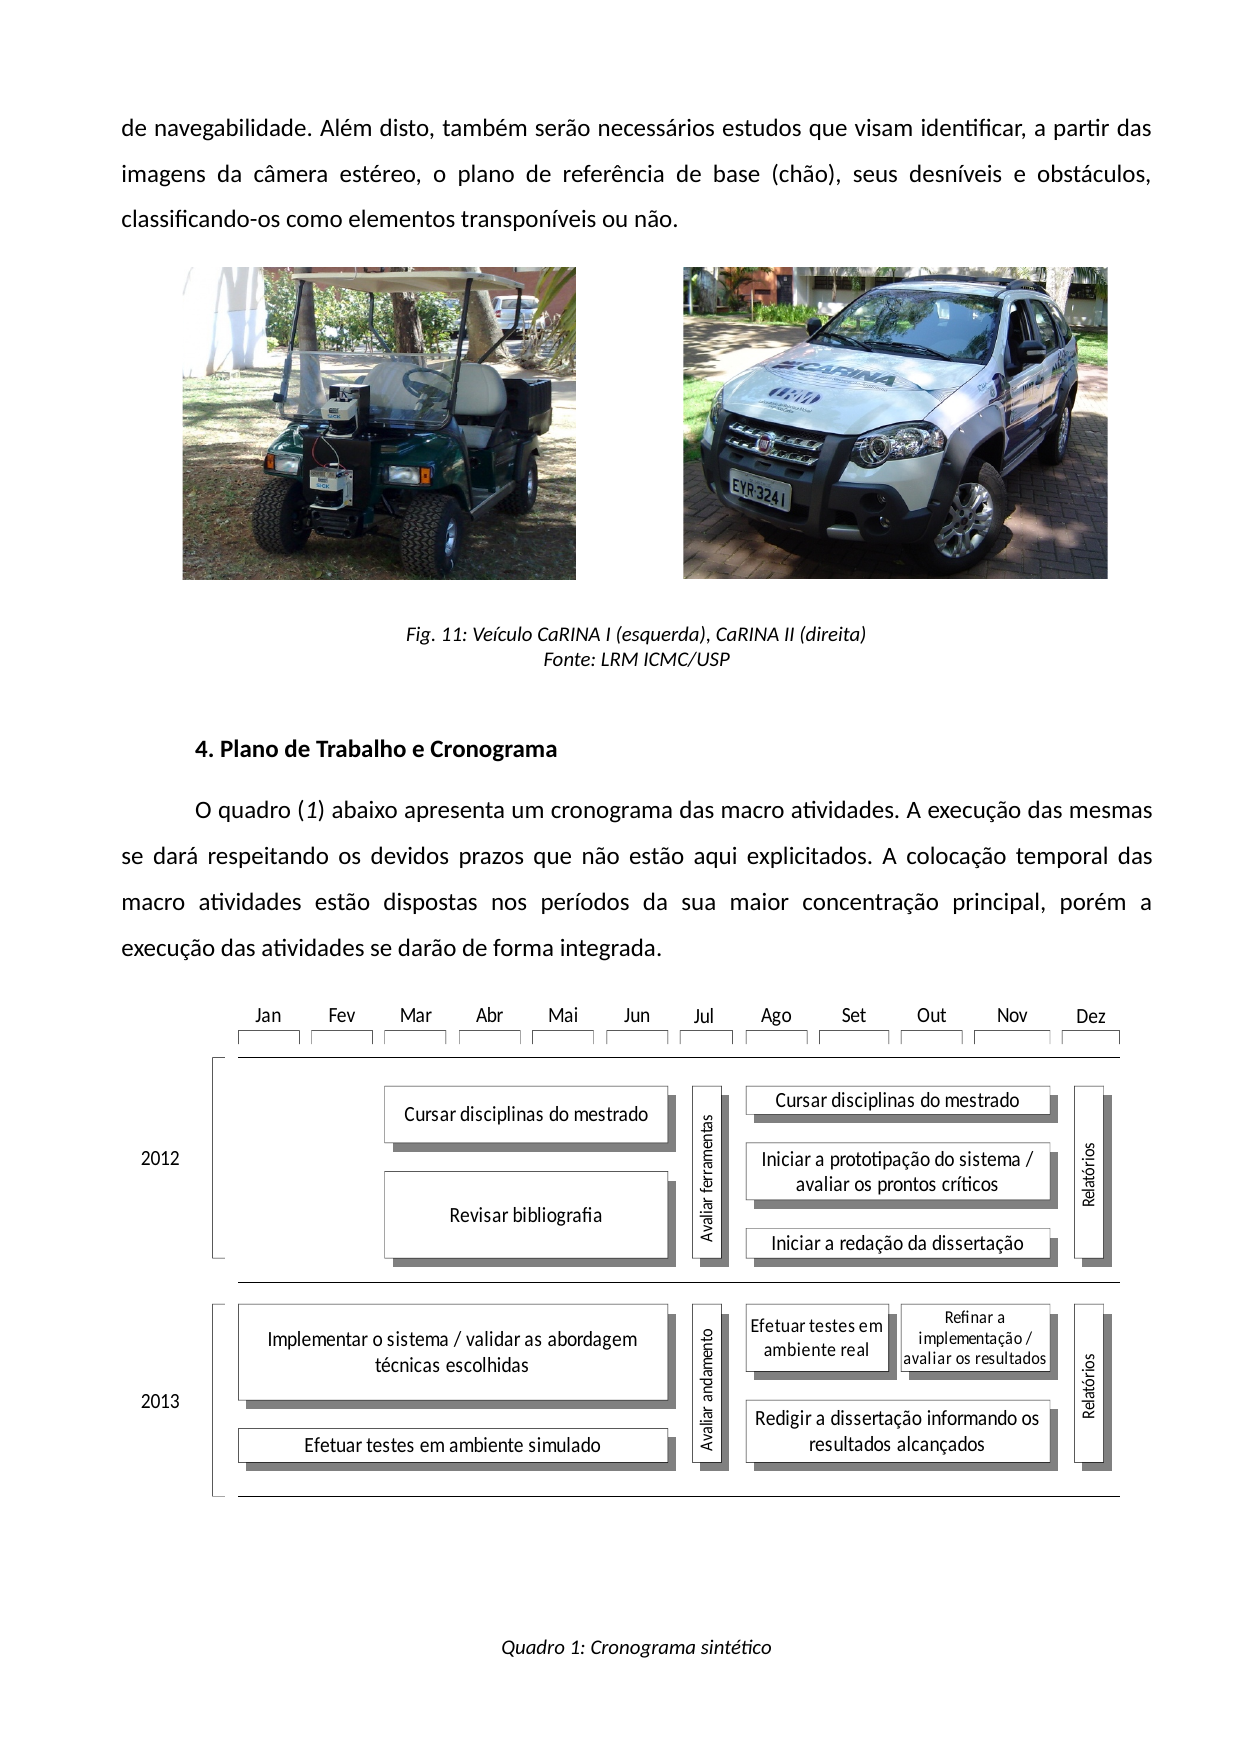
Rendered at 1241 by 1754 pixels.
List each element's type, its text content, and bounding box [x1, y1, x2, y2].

table_cell Quadro 1: Cronograma sintético [121, 1629, 1154, 1665]
text O quadro (1) abaixo apresenta um cronograma das macro atividades. A execução das mesmas se dará respeitando os devidos prazos que não estão aqui explicitados. A colocação temporal das macro atividades estão dispostas nos períodos da sua maior concentração principal, porém a execução das atividades se darão de forma integrada. [121, 795, 1154, 962]
table_cell Fig. 11: Veículo CaRINA I (esquerda), CaRINA II (direita) Fonte: LRM ICMC/USP [121, 615, 1154, 678]
text 4. Plano de Trabalho e Cronograma [121, 734, 1154, 764]
text de navegabilidade. Além disto, também serão necessários estudos que visam identificar, a partir das imagens da câmera estéreo, o plano de referência de base (chão), seus desníveis e obstáculos, classificando-os como elementos transponíveis ou não. [121, 112, 1154, 234]
table_header [121, 262, 637, 615]
table_header [121, 1586, 1154, 1628]
table_header [638, 262, 1154, 615]
